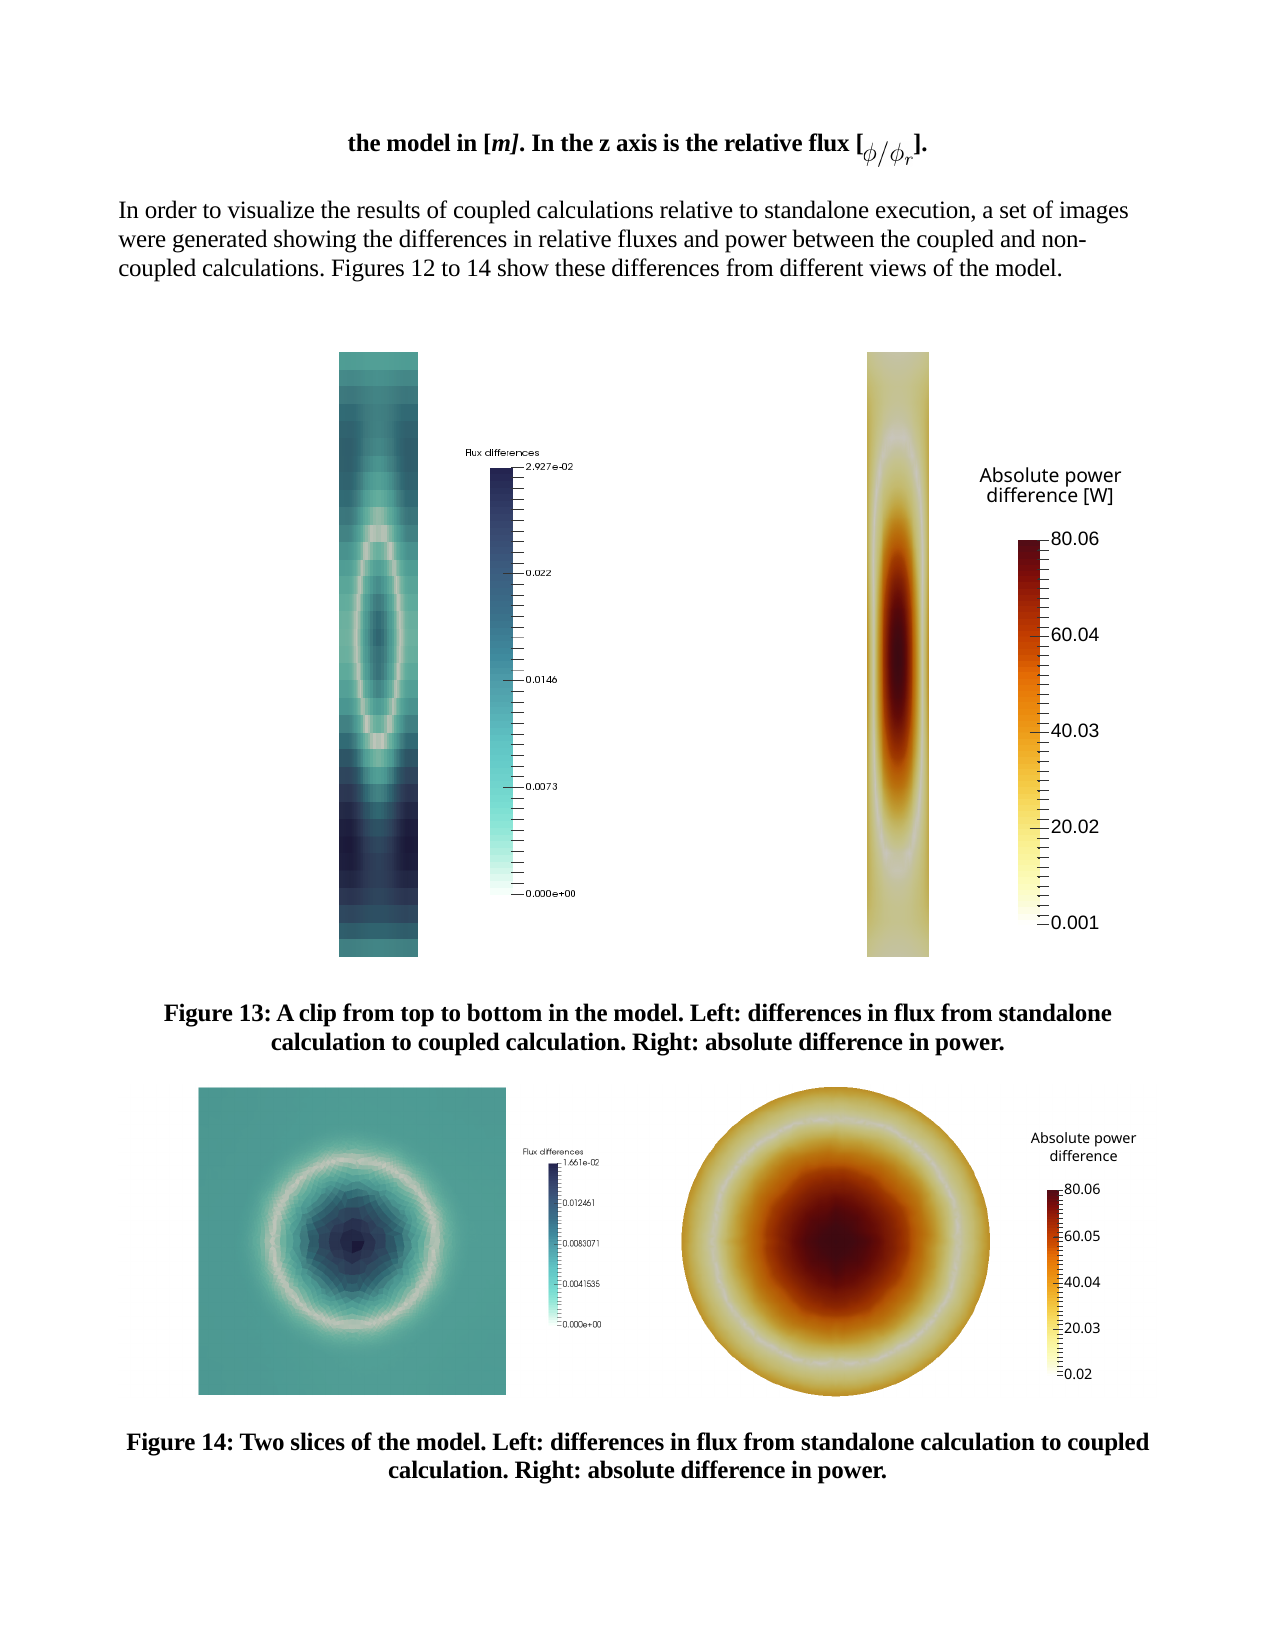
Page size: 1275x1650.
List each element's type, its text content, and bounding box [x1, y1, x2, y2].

table_header [638, 1398, 1157, 1427]
text the model in [m]. In the z axis is the relative flux []. [118, 118, 1157, 166]
table_header [118, 1398, 637, 1427]
text In order to visualize the results of coupled calculations relative to standalone execution, a set of images were generated showing the differences in relative fluxes and power between the coupled and non-coupled calculations. Figures 12 to 14 show these differences from different views of the model. [118, 195, 1157, 281]
table_header [118, 970, 637, 998]
table_header [638, 969, 1157, 998]
picture [863, 141, 913, 167]
text Figure 13: A clip from top to bottom in the model. Left: differences in flux from standalone calculation to coupled calculation. Right: absolute difference in power. [118, 998, 1157, 1056]
text Figure 14: Two slices of the model. Left: differences in flux from standalone calculation to coupled calculation. Right: absolute difference in power. [118, 1427, 1157, 1484]
picture [118, 339, 638, 970]
picture [118, 1084, 637, 1398]
